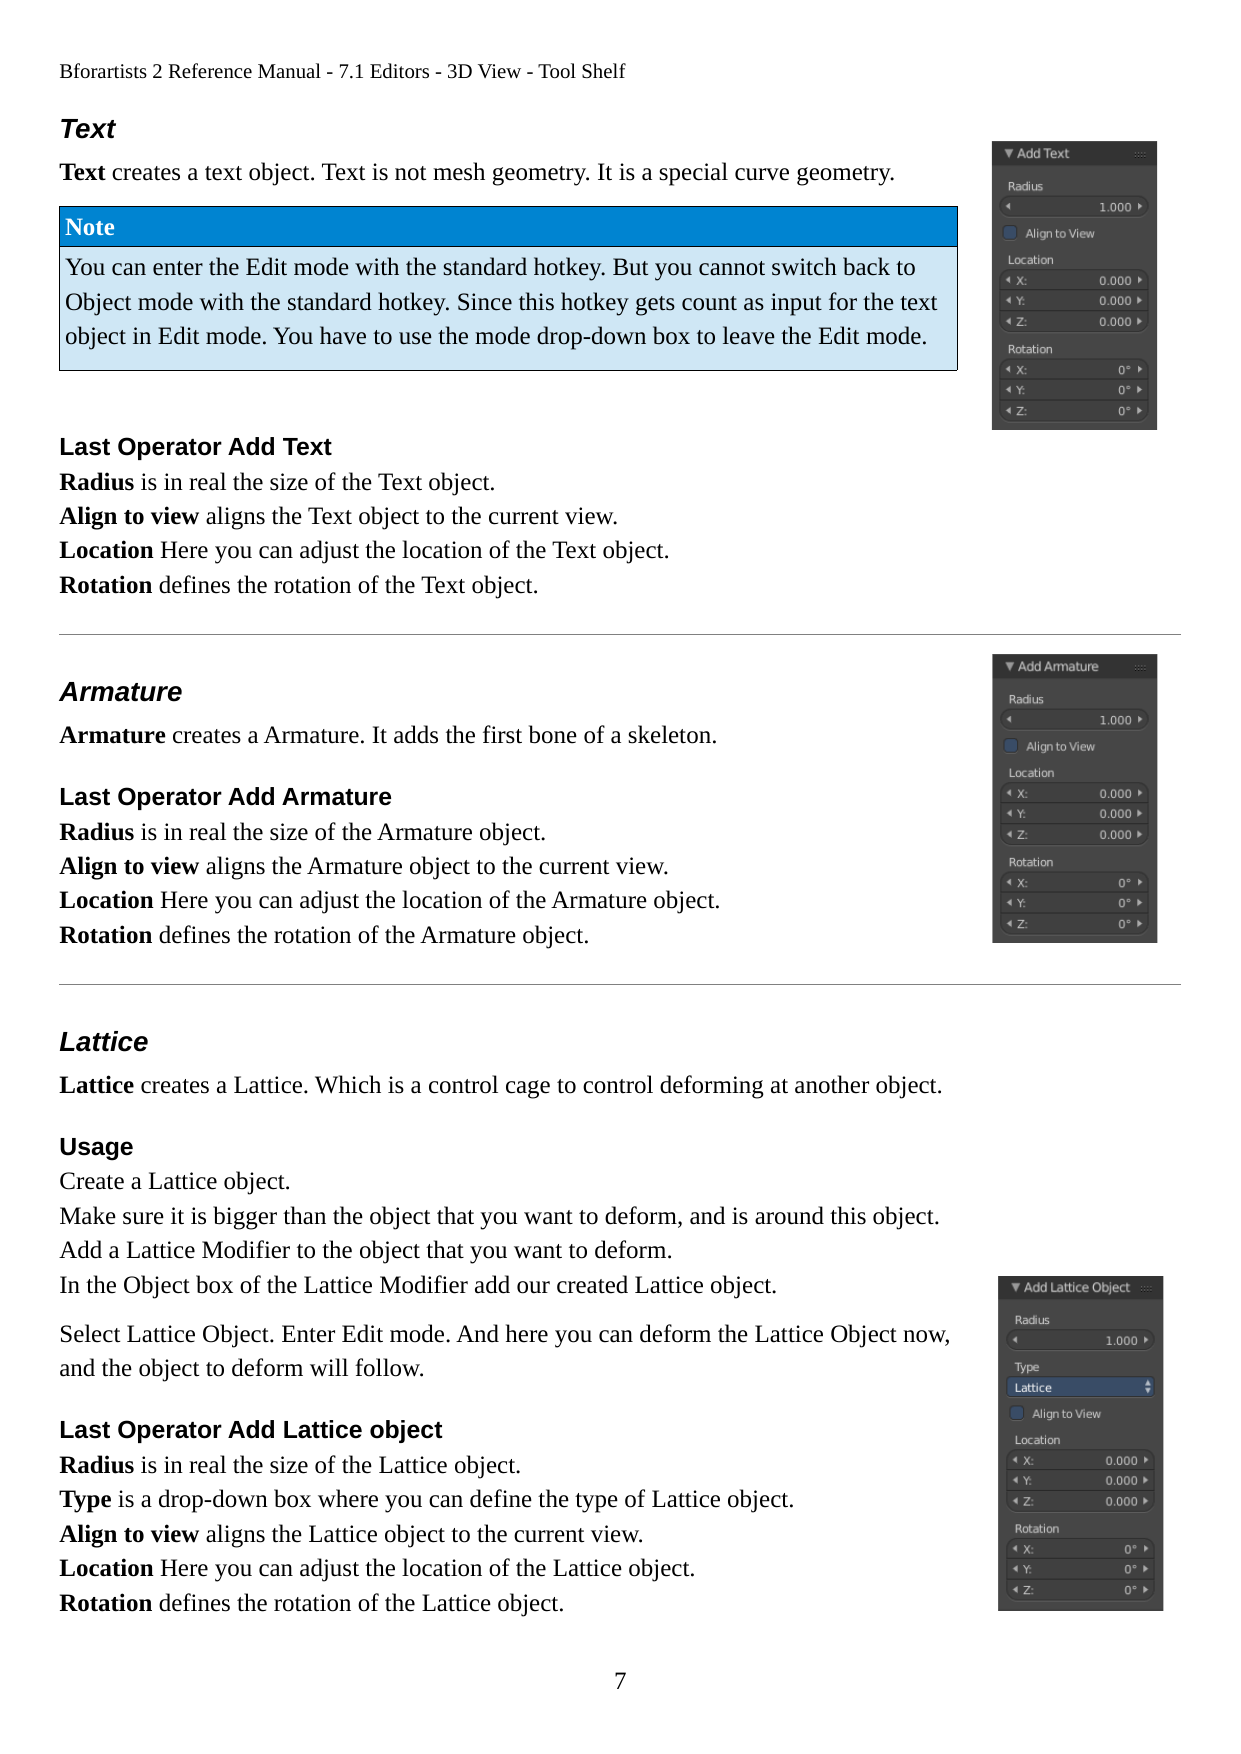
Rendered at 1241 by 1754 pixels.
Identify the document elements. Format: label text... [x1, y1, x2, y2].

table_cell You can enter the Edit mode with the standard hotkey. But you cannot switch back to Object mode with the standard hotkey. Since this hotkey gets count as input for the text object in Edit mode. You have to use the mode drop-down box to leave the Edit mode. [60, 247, 957, 370]
text Text creates a text object. Text is not mesh geometry. It is a special curve geometry. [59, 157, 991, 186]
picture [998, 1276, 1164, 1611]
text Create a Lattice object. Make sure it is bigger than the object that you want to deform, and is around this object. Add a Lattice Modifier to the object that you want to deform. In the Object box of the Lattice Modifier add our created Lattice object. [59, 1166, 1181, 1299]
subtitle [1158, 782, 1181, 810]
text Radius is in real the size of the Text object. Align to view aligns the Text object to the current view. Location Here you can adjust the location of the Text object. Rotation defines the rotation of the Text object. [59, 467, 1181, 599]
subtitle Armature [59, 676, 992, 708]
text Select Lattice Object. Enter Edit mode. And here you can deform the Lattice Object now, and the object to deform will follow. [59, 1319, 998, 1382]
subtitle Last Operator Add Lattice object [59, 1415, 998, 1443]
text Radius is in real the size of the Armature object. Align to view aligns the Armature object to the current view. Location Here you can adjust the location of the Armature object. Rotation defines the rotation of the Armature object. [59, 817, 1181, 949]
text Armature creates a Armature. It adds the first bone of a skeleton. [59, 720, 992, 749]
picture [992, 654, 1158, 943]
subtitle Text [59, 113, 1181, 144]
subtitle [1158, 676, 1181, 708]
table_header Note [60, 207, 957, 246]
picture [991, 141, 1158, 430]
subtitle Lattice [59, 1026, 1181, 1058]
text Lattice creates a Lattice. Which is a control cage to control deforming at another object. [59, 1070, 1181, 1099]
subtitle Last Operator Add Armature [59, 782, 992, 810]
subtitle Last Operator Add Text [59, 432, 1181, 460]
text Radius is in real the size of the Lattice object. Type is a drop-down box where you can define the type of Lattice object. Align to view aligns the Lattice object to the current view. Location Here you can adjust the location of the Lattice object. Rotation defines the rotation of the Lattice object. [59, 1450, 1181, 1616]
subtitle Usage [59, 1132, 1181, 1160]
